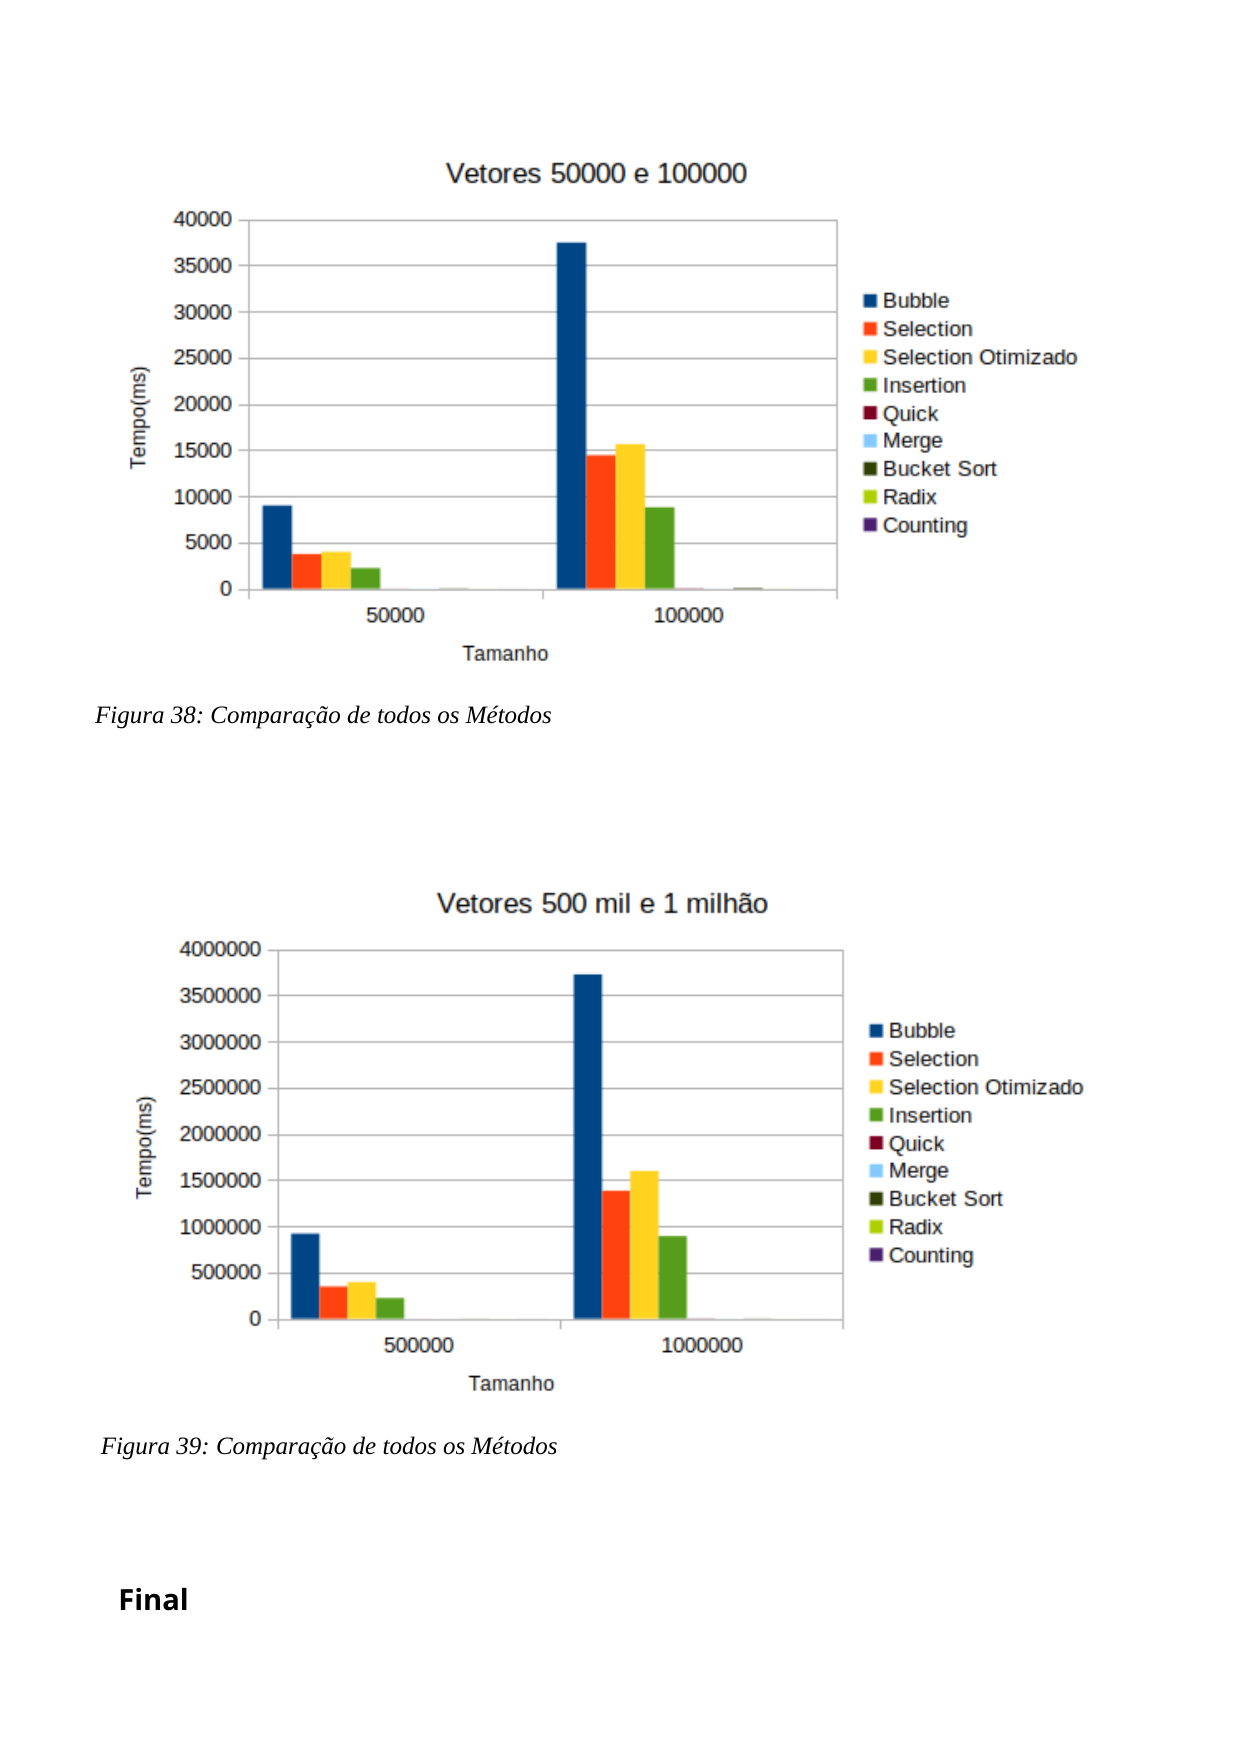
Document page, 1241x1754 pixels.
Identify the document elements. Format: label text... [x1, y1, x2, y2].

text Figura 38: Comparação de todos os Métodos [95, 131, 1145, 729]
text Final [118, 1579, 1122, 1618]
picture [100, 861, 1105, 1426]
picture [95, 130, 1099, 696]
text Figura 39: Comparação de todos os Métodos [101, 861, 1140, 1460]
